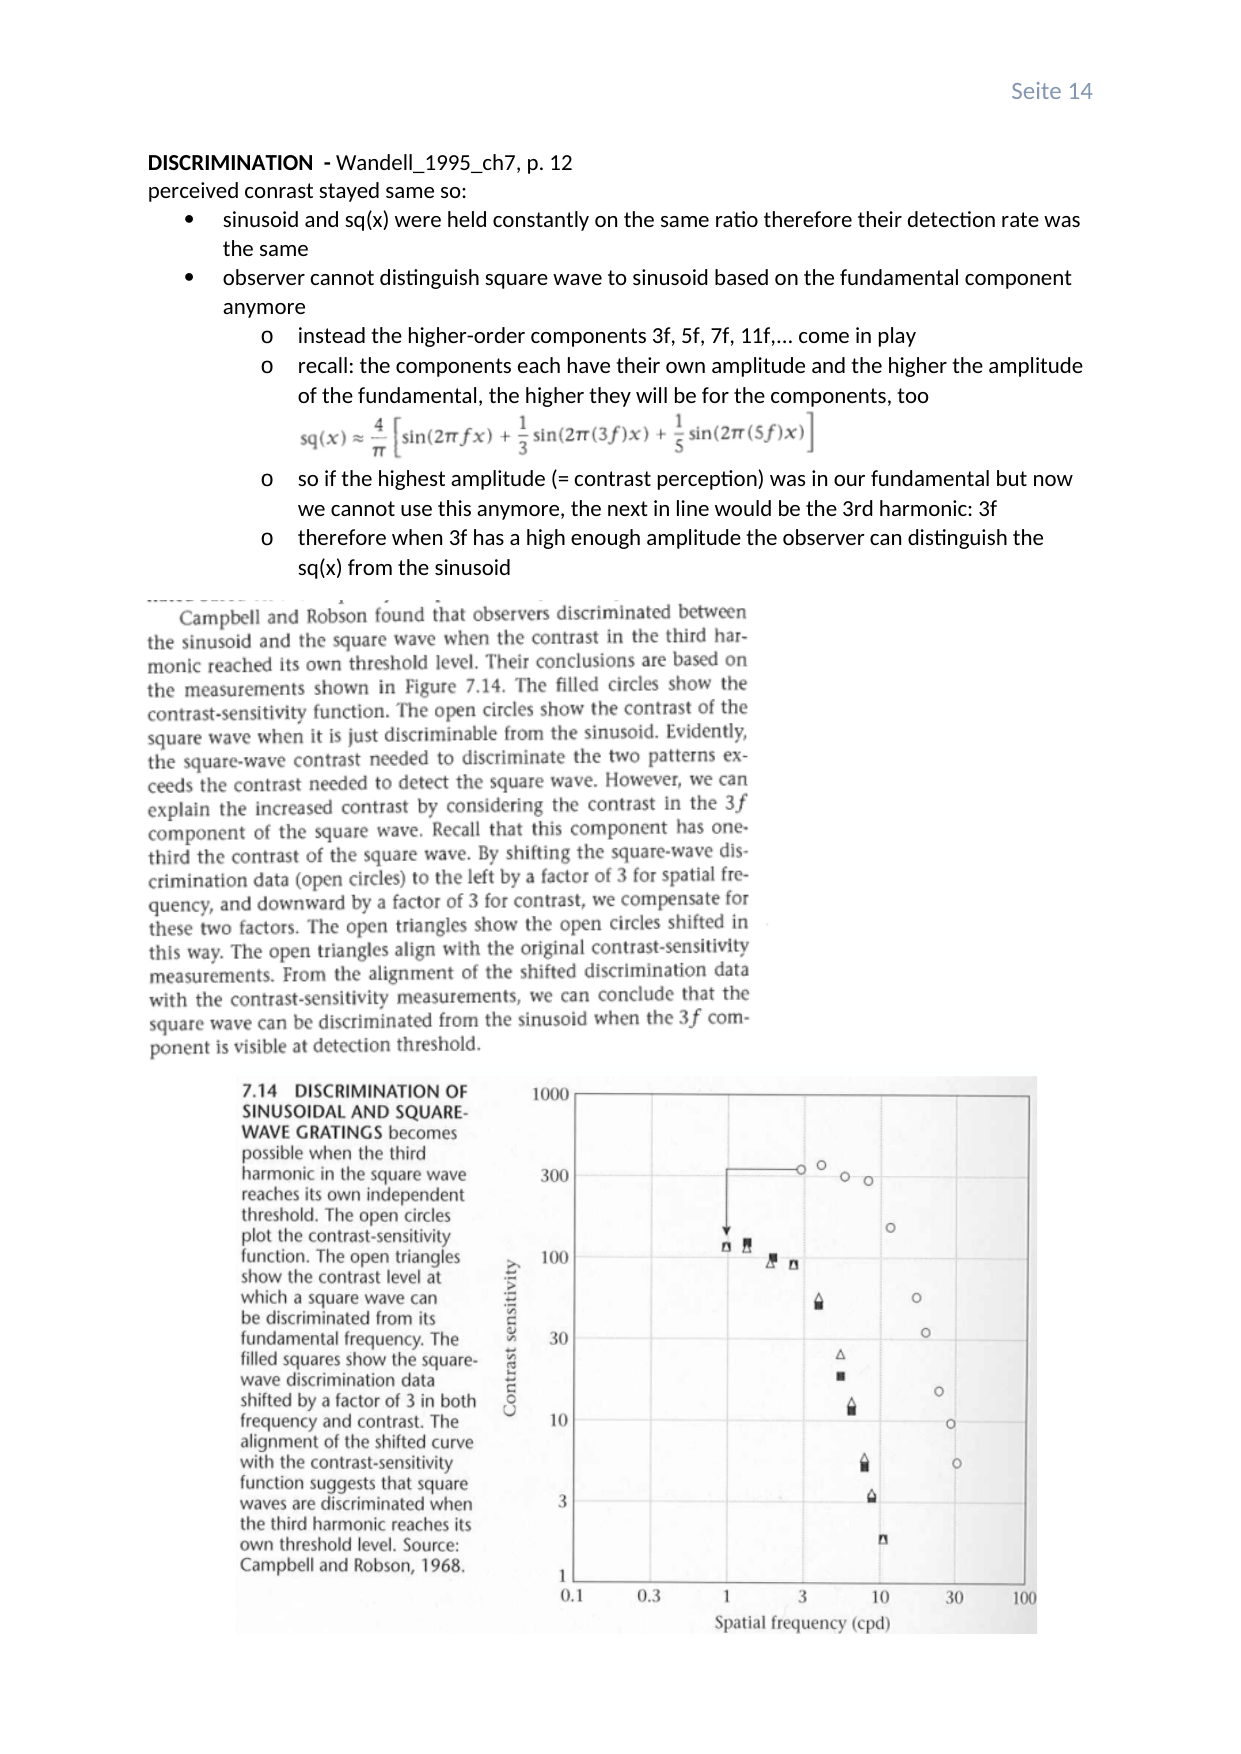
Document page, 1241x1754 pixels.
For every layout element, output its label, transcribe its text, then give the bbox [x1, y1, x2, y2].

list sinusoid and sq(x) were held constantly on the same ratio therefore their detection rate was the same [185, 205, 1093, 262]
list therefore when 3f has a high enough amplitude the observer can distinguish the sq(x) from the sinusoid [260, 523, 1093, 581]
list recall: the components each have their own amplitude and the higher the amplitude of the fundamental, the higher they will be for the components, too [260, 351, 1093, 409]
text DISCRIMINATION - Wandell_1995_ch7, p. 12 [148, 148, 1093, 176]
list instead the higher-order components 3f, 5f, 7f, 11f,... come in play [260, 321, 1093, 350]
list observer cannot distinguish square wave to sinusoid based on the fundamental component anymore [185, 263, 1093, 320]
text perceived conrast stayed same so: [148, 176, 1093, 204]
list so if the highest amplitude (= contrast perception) was in our fundamental but now we cannot use this anymore, the next in line would be the 3rd harmonic: 3f [260, 464, 1093, 522]
